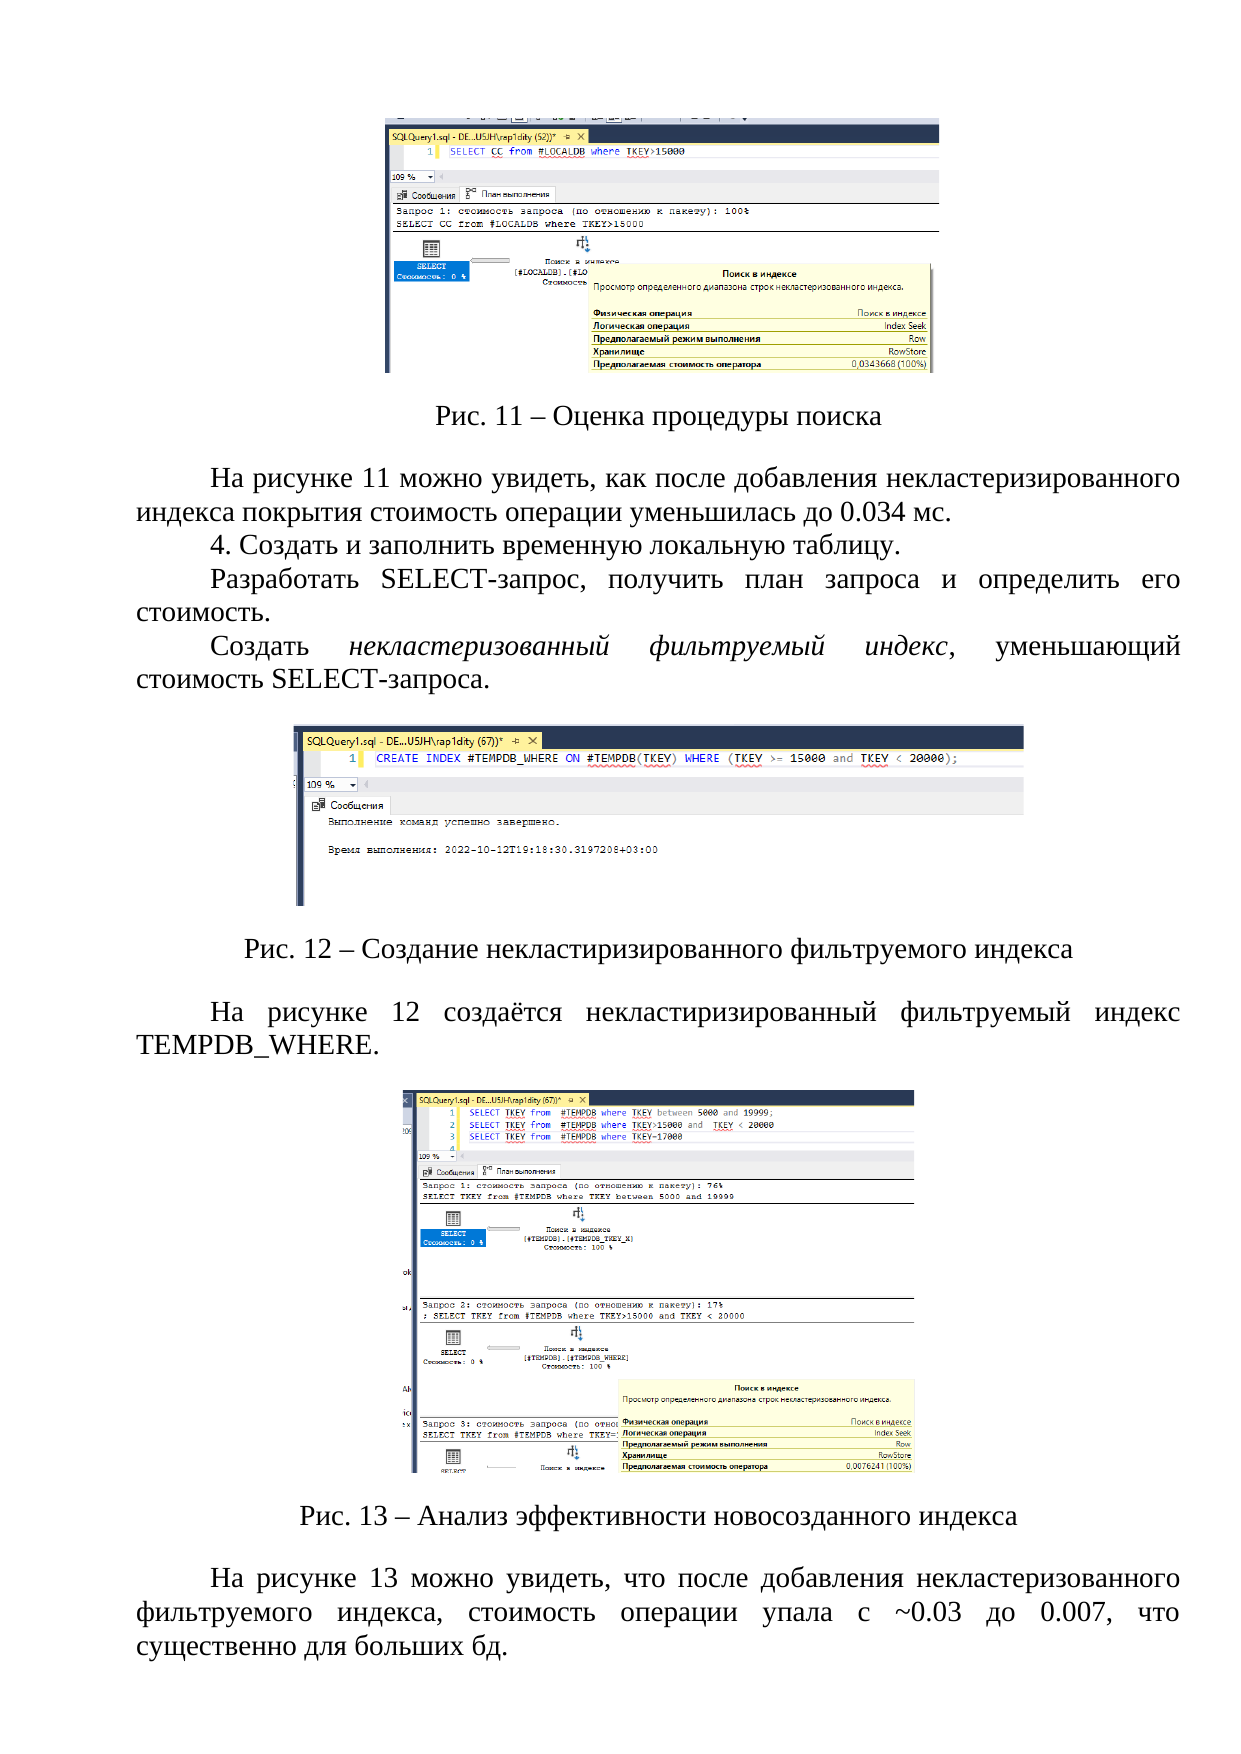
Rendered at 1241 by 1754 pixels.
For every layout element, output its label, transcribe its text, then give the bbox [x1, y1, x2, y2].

text Создать некластеризованный фильтруемый индекс, уменьшающий стоимость SELECT-запроса. [136, 628, 1181, 695]
text На рисунке 12 создаётся некластиризированный фильтруемый индекс TEMPDB_WHERE. [136, 994, 1181, 1061]
text 4. Создать и заполнить временную локальную таблицу. [136, 527, 1181, 561]
text Рис. 13 – Анализ эффективности новосозданного индекса [136, 1498, 1181, 1531]
text На рисунке 11 можно увидеть, как после добавления некластеризированного индекса покрытия стоимость операции уменьшилась до 0.034 мс. [136, 460, 1181, 527]
picture [293, 724, 1024, 906]
picture [385, 118, 940, 373]
text Рис. 11 – Оценка процедуры поиска [136, 398, 1181, 431]
text На рисунке 13 можно увидеть, что после добавления некластеризованного фильтруемого индекса, стоимость операции упала с ~0.03 до 0.007, что существенно для больших бд. [136, 1561, 1181, 1661]
picture [402, 1090, 915, 1473]
text Рис. 12 – Создание некластиризированного фильтруемого индекса [136, 931, 1181, 964]
text Разработать SELECT-запрос, получить план запроса и определить его стоимость. [136, 561, 1181, 628]
